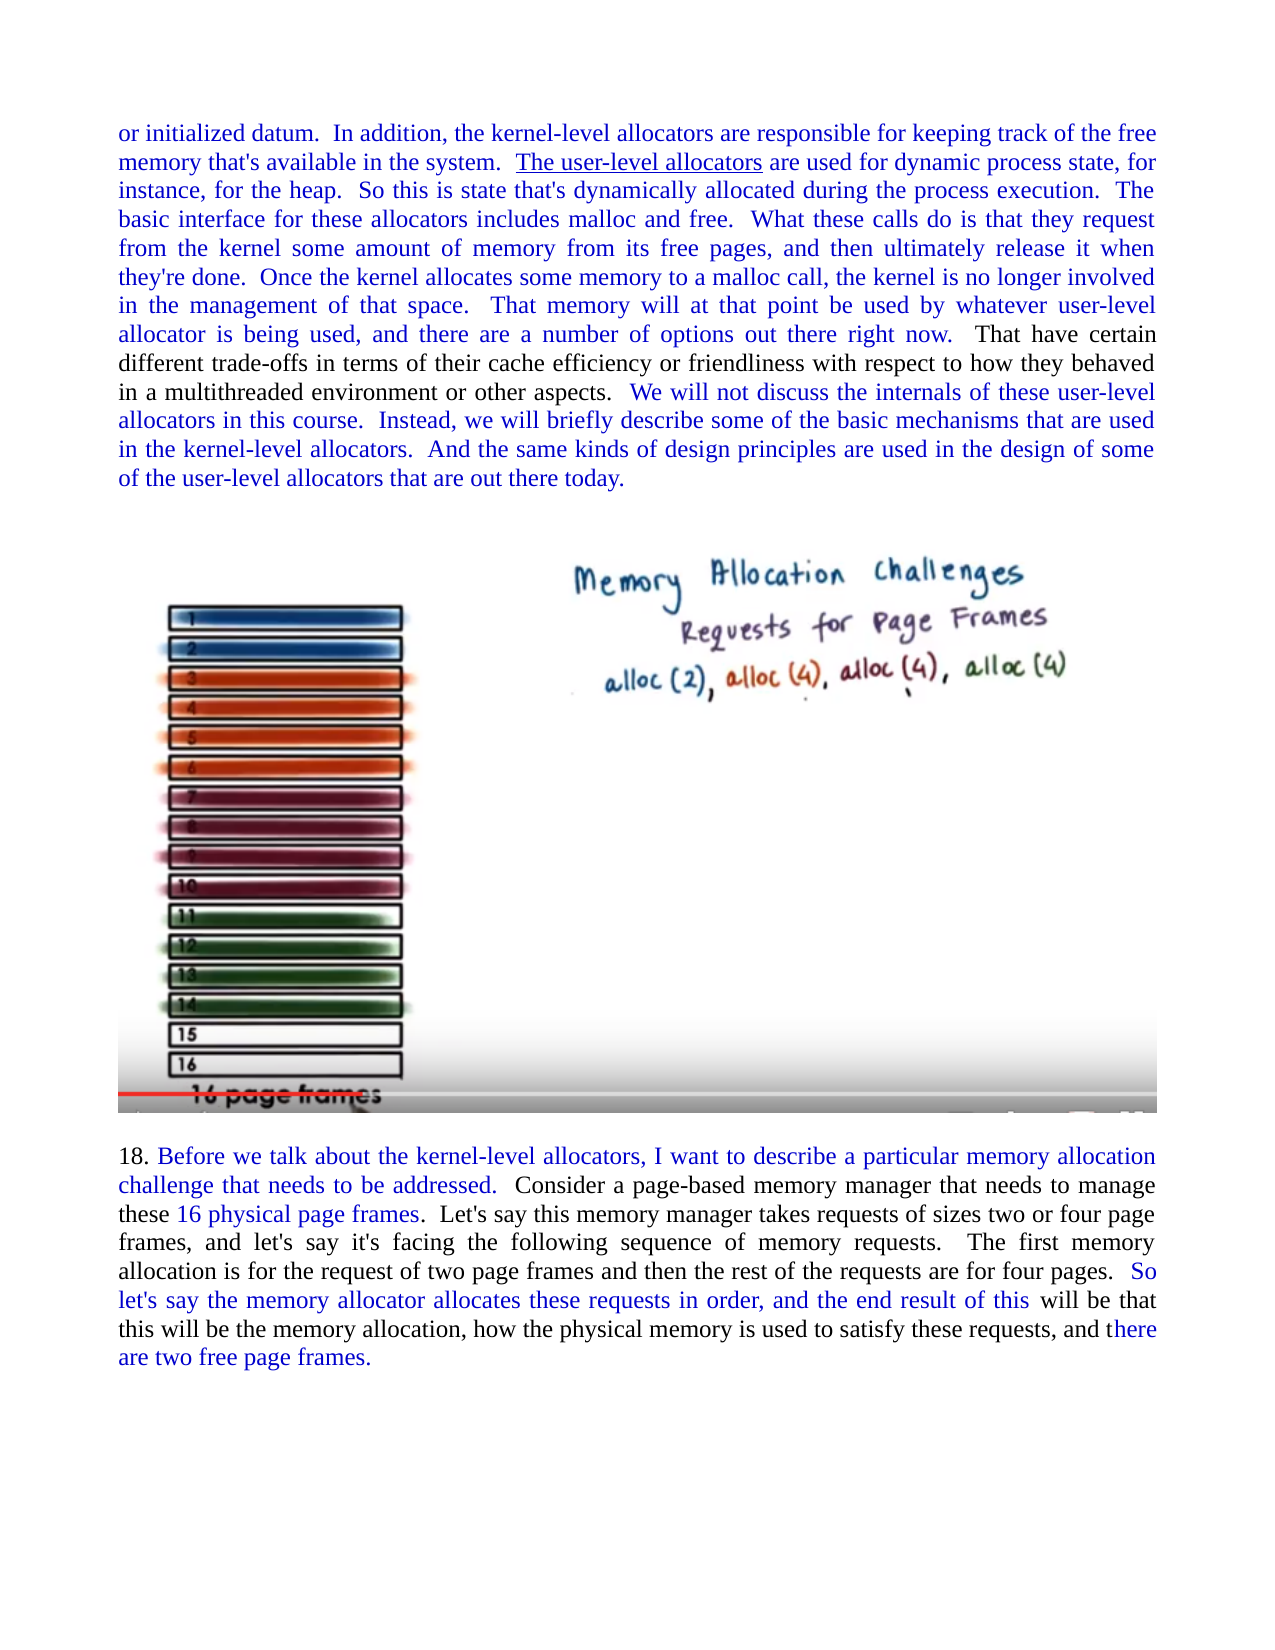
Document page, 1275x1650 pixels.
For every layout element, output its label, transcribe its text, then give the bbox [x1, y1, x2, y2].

text or initialized datum. In addition, the kernel-level allocators are responsible for keeping track of the free memory that's available in the system. The user-level allocators are used for dynamic process state, for instance, for the heap. So this is state that's dynamically allocated during the process execution. The basic interface for these allocators includes malloc and free. What these calls do is that they request from the kernel some amount of memory from its free pages, and then ultimately release it when they're done. Once the kernel allocates some memory to a malloc call, the kernel is no longer involved in the management of that space. That memory will at that point be used by whatever user-level allocator is being used, and there are a number of options out there right now. That have certain different trade-offs in terms of their cache efficiency or friendliness with respect to how they behaved in a multithreaded environment or other aspects. We will not discuss the internals of these user-level allocators in this course. Instead, we will briefly describe some of the basic mechanisms that are used in the kernel-level allocators. And the same kinds of design principles are used in the design of some of the user-level allocators that are out there today. [118, 118, 1157, 492]
picture [118, 549, 1157, 1113]
text 18. Before we talk about the kernel-level allocators, I want to describe a particular memory allocation challenge that needs to be addressed. Consider a page-based memory manager that needs to manage these 16 physical page frames. Let's say this memory manager takes requests of sizes two or four page frames, and let's say it's facing the following sequence of memory requests. The first memory allocation is for the request of two page frames and then the rest of the requests are for four pages. So let's say the memory allocator allocates these requests in order, and the end result of this will be that this will be the memory allocation, how the physical memory is used to satisfy these requests, and there are two free page frames. [118, 1141, 1157, 1371]
